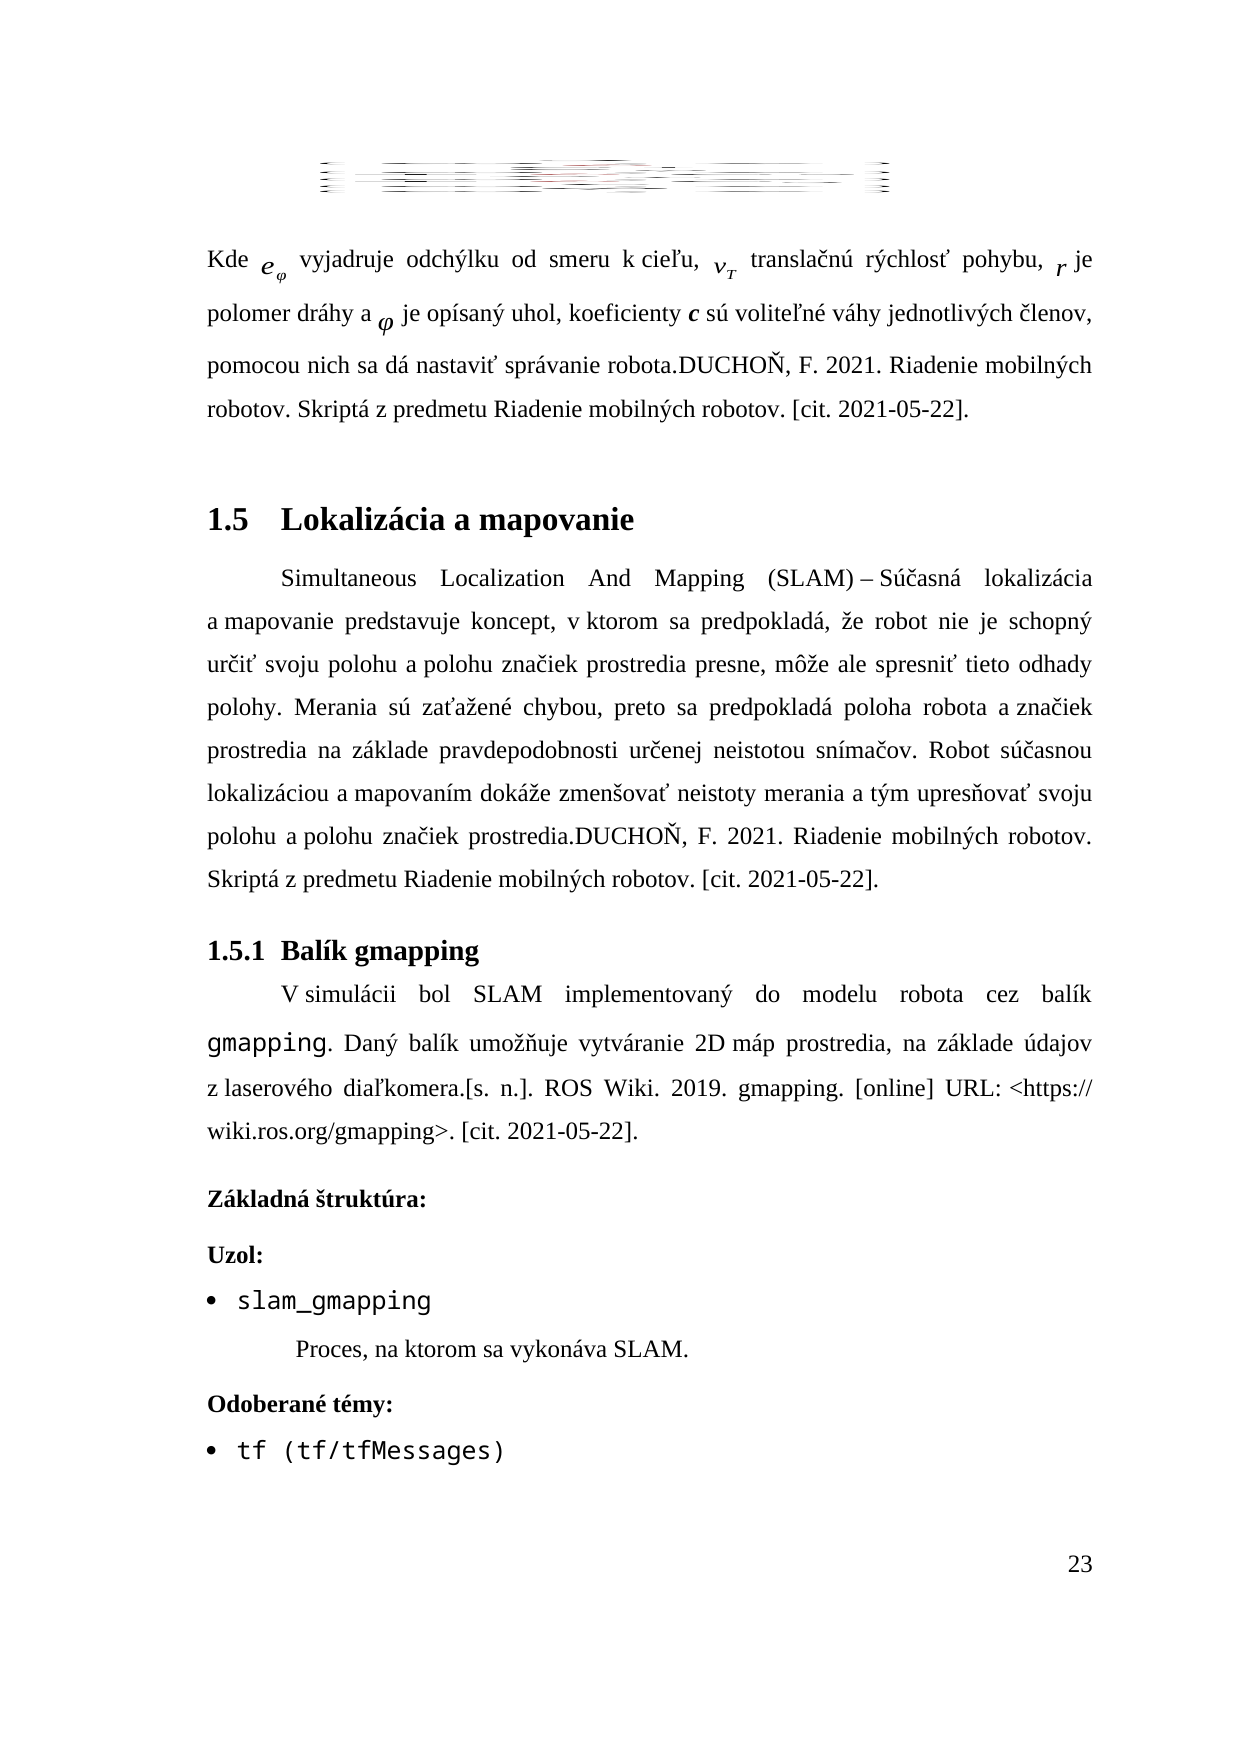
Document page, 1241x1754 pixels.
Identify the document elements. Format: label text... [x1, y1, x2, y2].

list tf (tf/tfMessages) [207, 1433, 1092, 1467]
text Odoberané témy: [207, 1389, 1092, 1418]
text Kde vyjadruje odchýlku od smeru k cieľu, translačnú rýchlosť pohybu, je polomer dráhy a je opísaný uhol, koeficienty c sú voliteľné váhy jednotlivých členov, pomocou nich sa dá nastaviť správanie robota.[1] [207, 244, 1092, 422]
text Simultaneous Localization And Mapping (SLAM) – Súčasná lokalizácia a mapovanie predstavuje koncept, v ktorom sa predpokladá, že robot nie je schopný určiť svoju polohu a polohu značiek prostredia presne, môže ale spresniť tieto odhady polohy. Merania sú zaťažené chybou, preto sa predpokladá poloha robota a značiek prostredia na základe pravdepodobnosti určenej neistotou snímačov. Robot súčasnou lokalizáciou a mapovaním dokáže zmenšovať neistoty merania a tým upresňovať svoju polohu a polohu značiek prostredia.[1] [207, 563, 1092, 893]
table_header [1004, 148, 1093, 219]
table_header [207, 148, 1004, 219]
text Základná štruktúra: [207, 1184, 1092, 1213]
list slam_gmapping [207, 1283, 1092, 1317]
subtitle Balík gmapping [207, 933, 1092, 966]
text Proces, na ktorom sa vykonáva SLAM. [295, 1334, 1092, 1363]
text Uzol: [207, 1240, 1092, 1268]
text V simulácii bol SLAM implementovaný do modelu robota cez balík gmapping. Daný balík umožňuje vytváranie 2D máp prostredia, na základe údajov z laserového diaľkomera.[9] [207, 979, 1092, 1145]
subtitle Lokalizácia a mapovanie [207, 499, 1092, 538]
